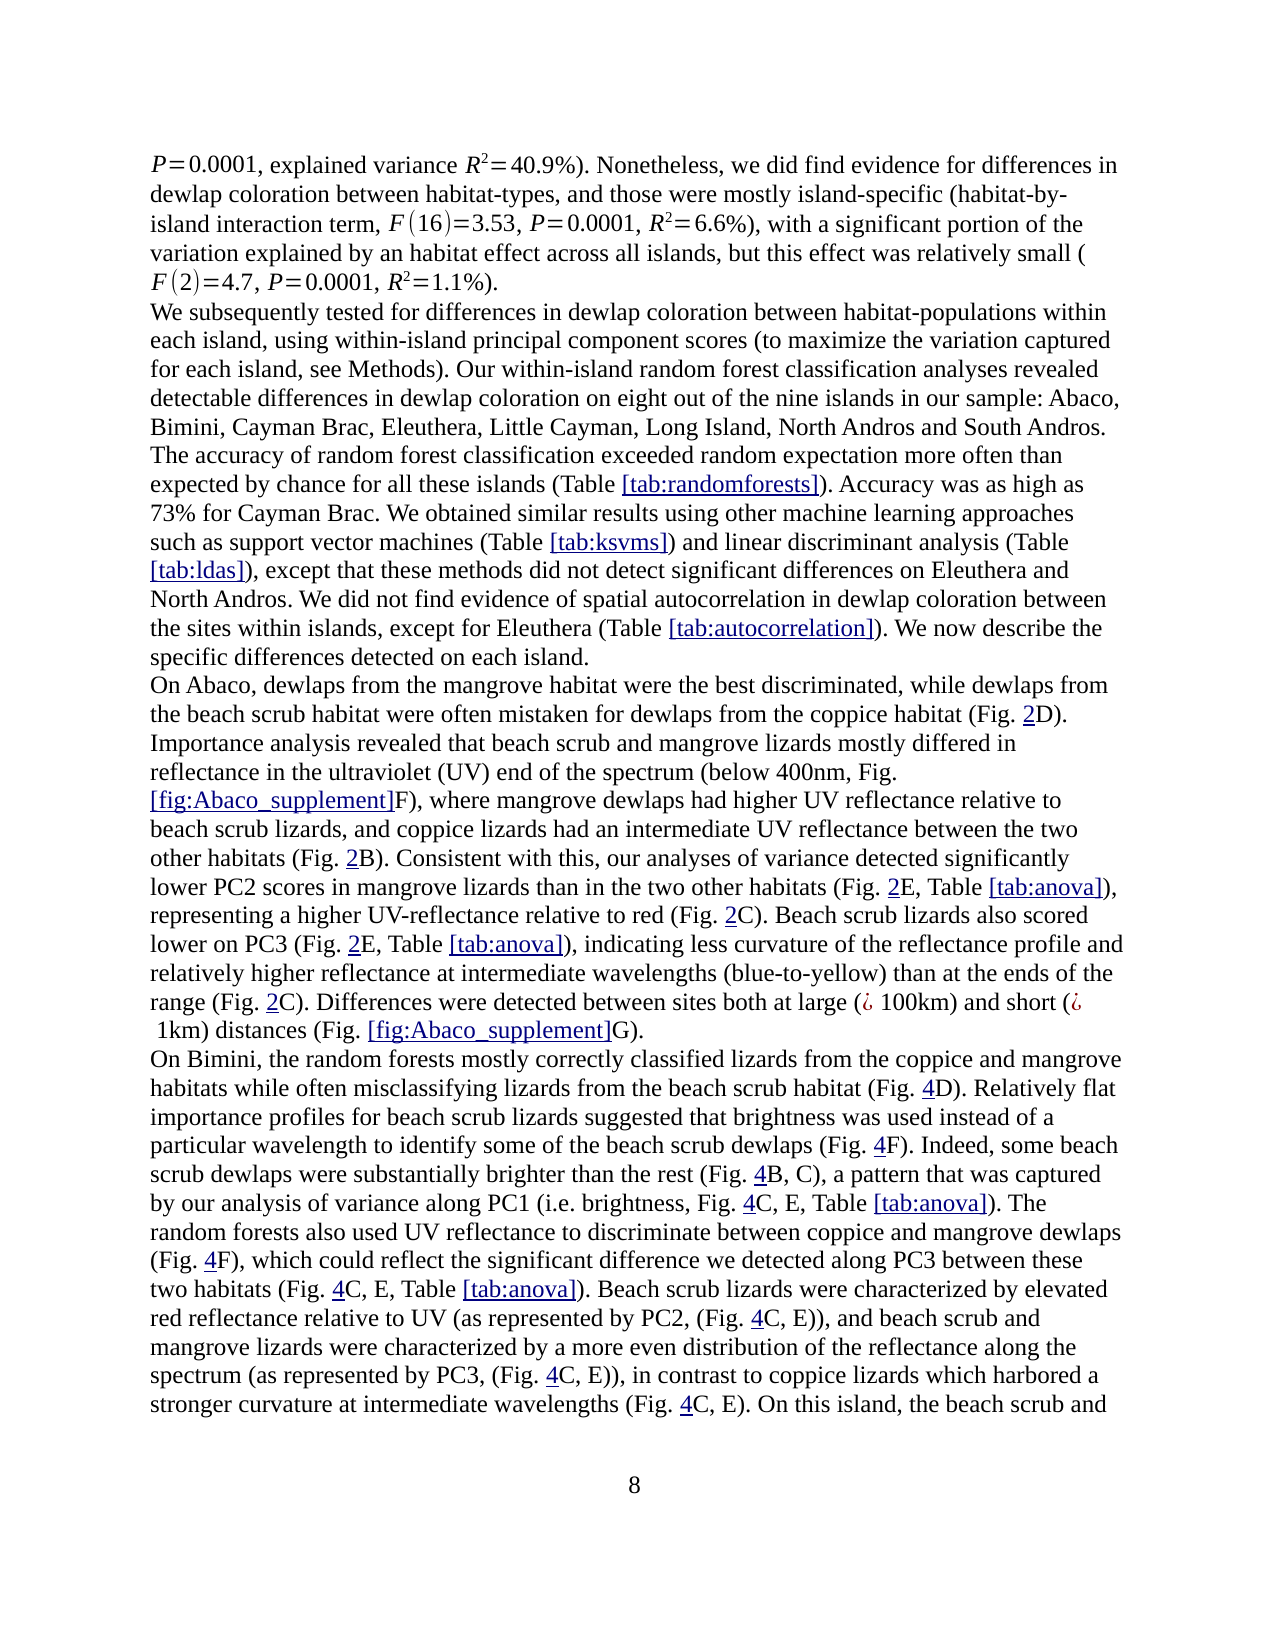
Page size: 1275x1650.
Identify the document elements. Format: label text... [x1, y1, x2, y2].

text We tested for variation in A. sagrei dewlap coloration between populations living in three characteristic habitat-types across nine islands that span the West Indian range of the brown anole (beach scrub, primary coppice and mangroves). We found that most of the variation in coloration was partitioned between islands (two-way PERMANOVA, , , explained variance %). Nonetheless, we did find evidence for differences in dewlap coloration between habitat-types, and those were mostly island-specific (habitat-by-island interaction term, , , %), with a significant portion of the variation explained by an habitat effect across all islands, but this effect was relatively small (, , %). We subsequently tested for differences in dewlap coloration between habitat-populations within each island, using within-island principal component scores (to maximize the variation captured for each island, see Methods). Our within-island random forest classification analyses revealed detectable differences in dewlap coloration on eight out of the nine islands in our sample: Abaco, Bimini, Cayman Brac, Eleuthera, Little Cayman, Long Island, North Andros and South Andros. The accuracy of random forest classification exceeded random expectation more often than expected by chance for all these islands (Table [tab:randomforests]). Accuracy was as high as 73% for Cayman Brac. We obtained similar results using other machine learning approaches such as support vector machines (Table [tab:ksvms]) and linear discriminant analysis (Table [tab:ldas]), except that these methods did not detect significant differences on Eleuthera and North Andros. We did not find evidence of spatial autocorrelation in dewlap coloration between the sites within islands, except for Eleuthera (Table [tab:autocorrelation]). We now describe the specific differences detected on each island. On Abaco, dewlaps from the mangrove habitat were the best discriminated, while dewlaps from the beach scrub habitat were often mistaken for dewlaps from the coppice habitat (Fig. 2D). Importance analysis revealed that beach scrub and mangrove lizards mostly differed in reflectance in the ultraviolet (UV) end of the spectrum (below 400nm, Fig. [fig:Abaco_supplement]F), where mangrove dewlaps had higher UV reflectance relative to beach scrub lizards, and coppice lizards had an intermediate UV reflectance between the two other habitats (Fig. 2B). Consistent with this, our analyses of variance detected significantly lower PC2 scores in mangrove lizards than in the two other habitats (Fig. 2E, Table [tab:anova]), representing a higher UV-reflectance relative to red (Fig. 2C). Beach scrub lizards also scored lower on PC3 (Fig. 2E, Table [tab:anova]), indicating less curvature of the reflectance profile and relatively higher reflectance at intermediate wavelengths (blue-to-yellow) than at the ends of the range (Fig. 2C). Differences were detected between sites both at large ( 100km) and short ( 1km) distances (Fig. [fig:Abaco_supplement]G). On Bimini, the random forests mostly correctly classified lizards from the coppice and mangrove habitats while often misclassifying lizards from the beach scrub habitat (Fig. 4D). Relatively flat importance profiles for beach scrub lizards suggested that brightness was used instead of a particular wavelength to identify some of the beach scrub dewlaps (Fig. 4F). Indeed, some beach scrub dewlaps were substantially brighter than the rest (Fig. 4B, C), a pattern that was captured by our analysis of variance along PC1 (i.e. brightness, Fig. 4C, E, Table [tab:anova]). The random forests also used UV reflectance to discriminate between coppice and mangrove dewlaps (Fig. 4F), which could reflect the significant difference we detected along PC3 between these two habitats (Fig. 4C, E, Table [tab:anova]). Beach scrub lizards were characterized by elevated red reflectance relative to UV (as represented by PC2, (Fig. 4C, E)), and beach scrub and mangrove lizards were characterized by a more even distribution of the reflectance along the spectrum (as represented by PC3, (Fig. 4C, E)), in contrast to coppice lizards which harbored a stronger curvature at intermediate wavelengths (Fig. 4C, E). On this island, the beach scrub and coppice habitats were separated by a few hundred meters, making this contrast the smallest geographical scale at which differences in coloration were found in our study (Fig. 4G). On Cayman Brac, all three habitats could be well discriminated against each other (Fig. 5D), with UV reflectance appearing to be an important variable differentiating beach scrub and mangrove dewlaps (Fig. 5F). In contrast, coppice dewlaps had a relatively flat importance profile, suggesting that brightness made them more distinct rather than any particular wavelength (Fig. 5F). Consistent with this, coppice dewlaps were significantly different from all other dewlaps along PC1 (Fig. 5E, Table [tab:anova]). At a distance between 2 and 3km (Fig. 5G), dewlaps in the beach scrub habitat reflected more red light (as represented by PC2, Fig. 5C, E) and more UV (as represented by PC3, Fig. 5C, E) than in the mangrove habitat. Coppice lizards were also characterized by a higher UV reflectance than mangrove dewlaps (PC3, Fig. 5C, E, Table [tab:anova]). Eleuthera was the only island where we detected significant spatial autocorrelation (Table [tab:autocorrelation]), that is, sites that were closer geographically tended to have populations of lizards with more similar dewlap colors. Although random forests detected between-habitat differences in dewlap color, other approaches did not (Tables [tab:ldas] and [tab:ksvms]), suggesting that the differences may be small. Consistent with this, the only significant univariate difference detected was for PC2 between beach scrub and mangrove lizards, where beach scrub lizards had higher levels of red reflectance and mangrove lizards higher levels of UV reflectance (Fig. 6C, E, Table [tab:anova]). Little Cayman was characterized by a better discrimination of mangrove lizards from the rest than between beach scrub and coppice lizards (Fig. 7D). Mangrove dewlaps were most distinct with respect to their reflectance in short wavelengths (Fig. 7F), with significantly lower UV reflectance (as represented by PC2, Fig. 7C, E, Table [tab:anova]). Beach scrub lizards were characterized by brighter dewlaps than coppice lizards (PC1), and also more convex curves, i.e. slightly higher UV and red reflectance (as represented by higher PC3 scores), than lizards from the other two habitats (Fig. 7C, E, Table [tab:anova]). On Long Island the three habitats were relatively well discriminated (Fig. 8D). Importance profiles indicated that short wavelengths were used to discriminate between beach scrub and mangrove lizards (Fig. 8F). Beach scrub lizards had more curved reflectance profiles than in either of the two other habitats, with higher levels of UV and red reflectance relative to intermediate wavelengths (PC3, Fig. 8C, E, Table [tab:anova]). Beach scrub lizards also differed from mangrove lizards along PC4 (Fig. 8E), which represented a rather small portion of the variance not already explained by the first three principal components, and is therefore difficult to interpret (Fig. 8C). Coppice lizards were significantly darker than mangrove and beach scrub lizards (PC1, Fig. 8C, E, Table [tab:anova]). On North Andros, although the random forest classification was significant (, Table [tab:randomforests]) and the average confusion matrix indicated that lizards from beach scrub were particularly well predicted (Fig. 9D), no significant univariate differences were detected along any of the four PCs (Fig. 9E, Table [tab:anova]). Importance analysis of full-spectrum random forests showed higher importance scores near the UV-end of the spectrum in discriminating beach scrub dewlaps from the rest (Fig. 9F). Besides, reflectance curves of beach scrub dewlaps appeared more similar to each other in the UV range than dewlaps from other habitats (Fig. 9B), suggesting that the machines may have used this low within-habitat variance, as opposed to between-habitat differences in means, to correctly classify beach scrub lizards. A small sample size on this islands may also have contributed to a lack of power in detecting univariate differences using analyses of variance (Table [tab:counts]). On South Andros beach scrub and coppice dewlaps could be discriminated better against each other than with mangrove dewlaps (Fig. 11D), with importance profiles supporting UV-reflectance as a predictor of coppice lizards (Fig. 11F). Coppice lizards had more curved reflectance profiles than beach scrub lizards (PC3), and lizards from both habitats differed along PC4, which is again more difficult to interpret (Fig. 11C, E, Table [tab:anova]). Beach scrub lizards also differed from mangrove lizards in PC4 (Fig. 11C, E, Table [tab:anova]). Classification success was not significantly better than expected by chance on Ragged Island (Table [tab:randomforests]) where nearly no habitat could be differentiated from any other based on reflectance. [150, 150, 1125, 1418]
